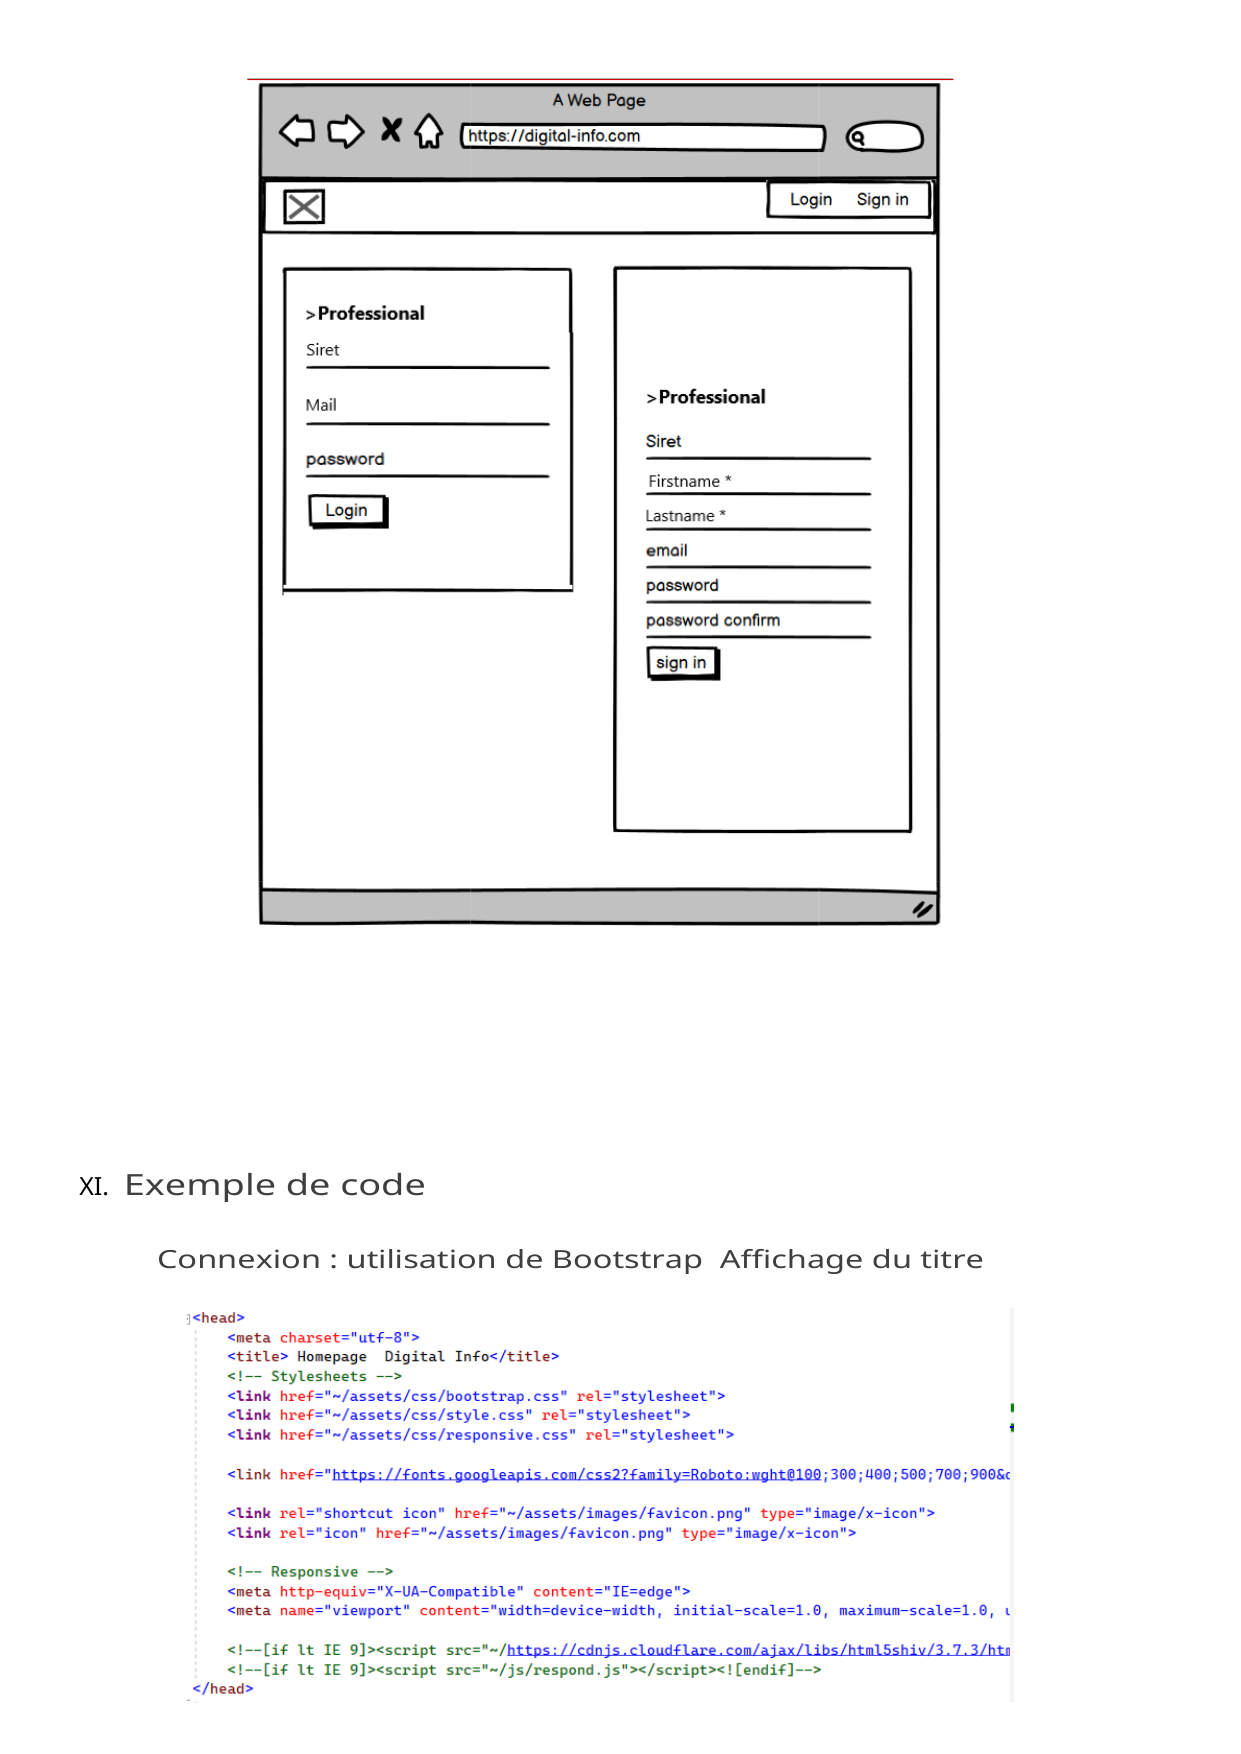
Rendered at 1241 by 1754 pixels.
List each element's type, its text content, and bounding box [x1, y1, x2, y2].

text Connexion : utilisation de Bootstrap Affichage du titre [20, 1248, 1121, 1273]
list Exemple de code [79, 1164, 1121, 1203]
